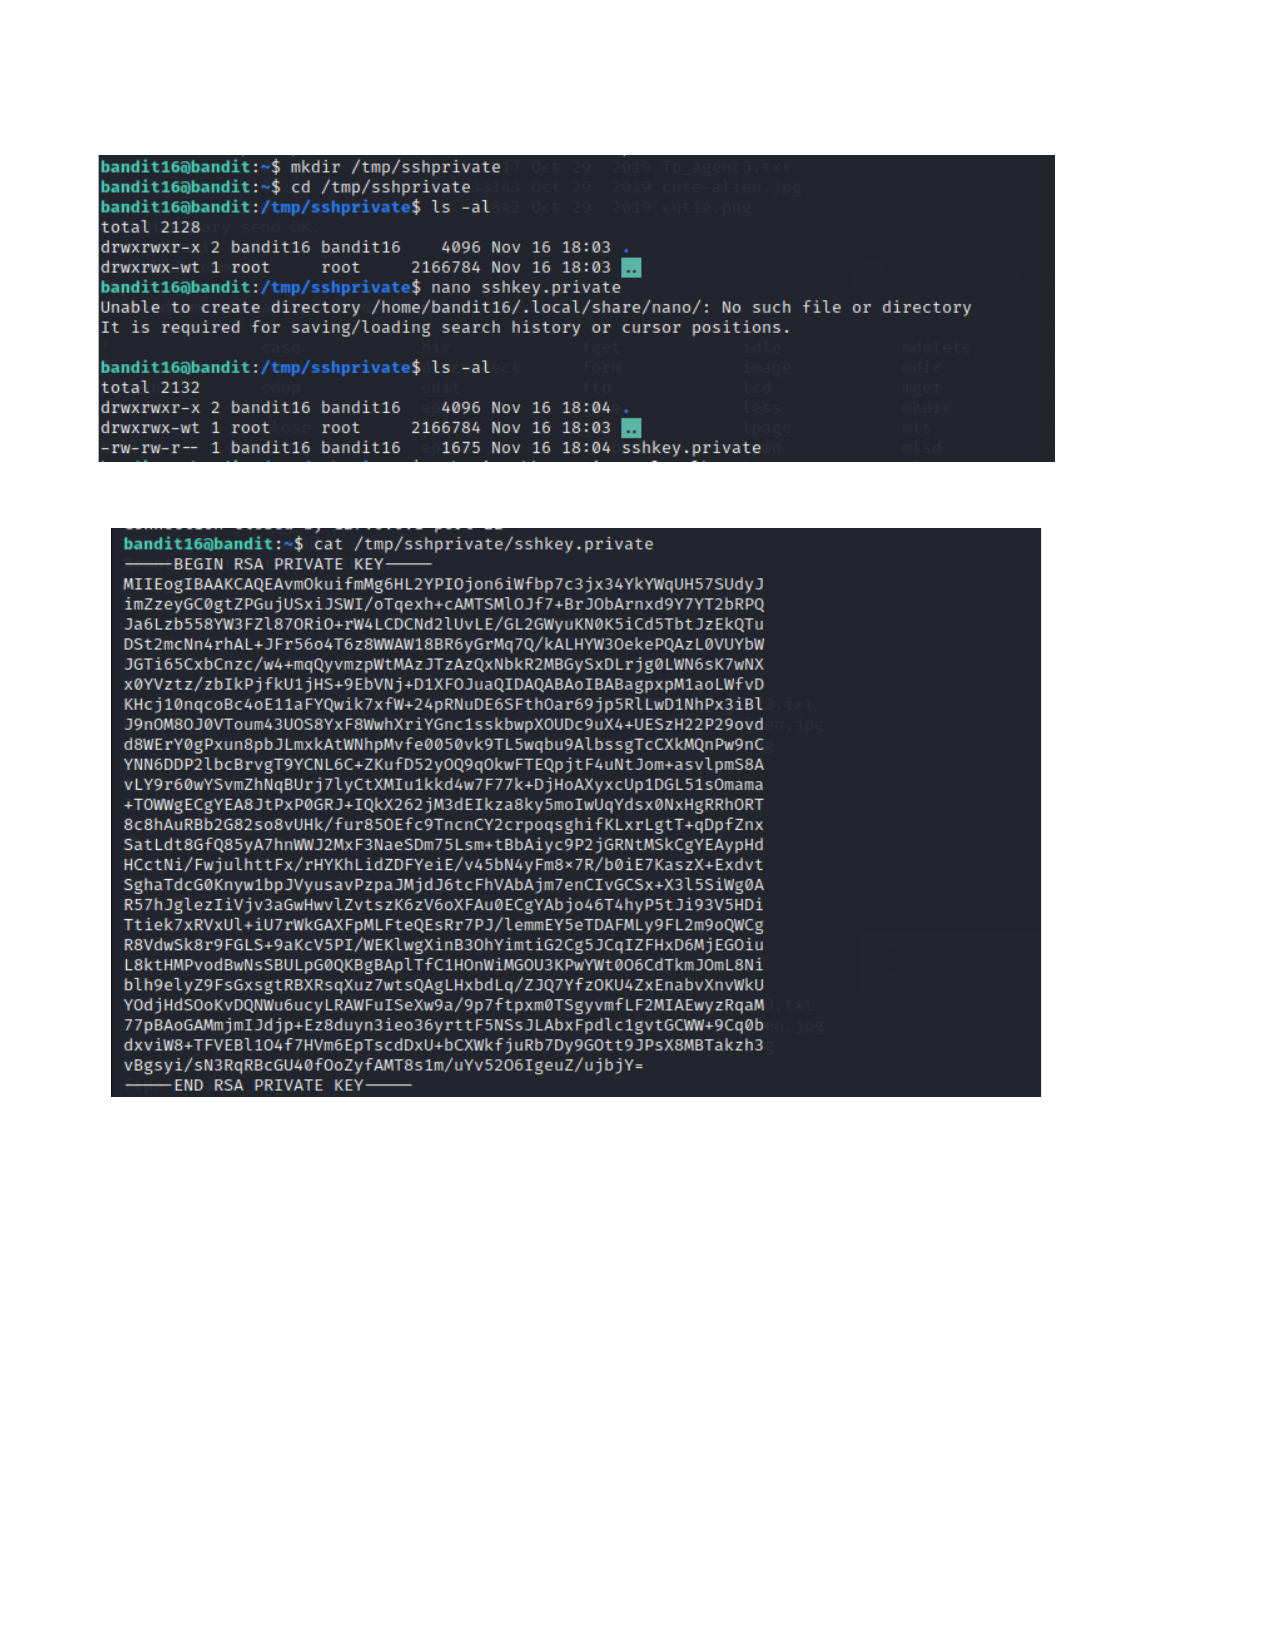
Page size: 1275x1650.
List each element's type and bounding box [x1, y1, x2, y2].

picture [98, 155, 1055, 462]
picture [111, 528, 1042, 1097]
